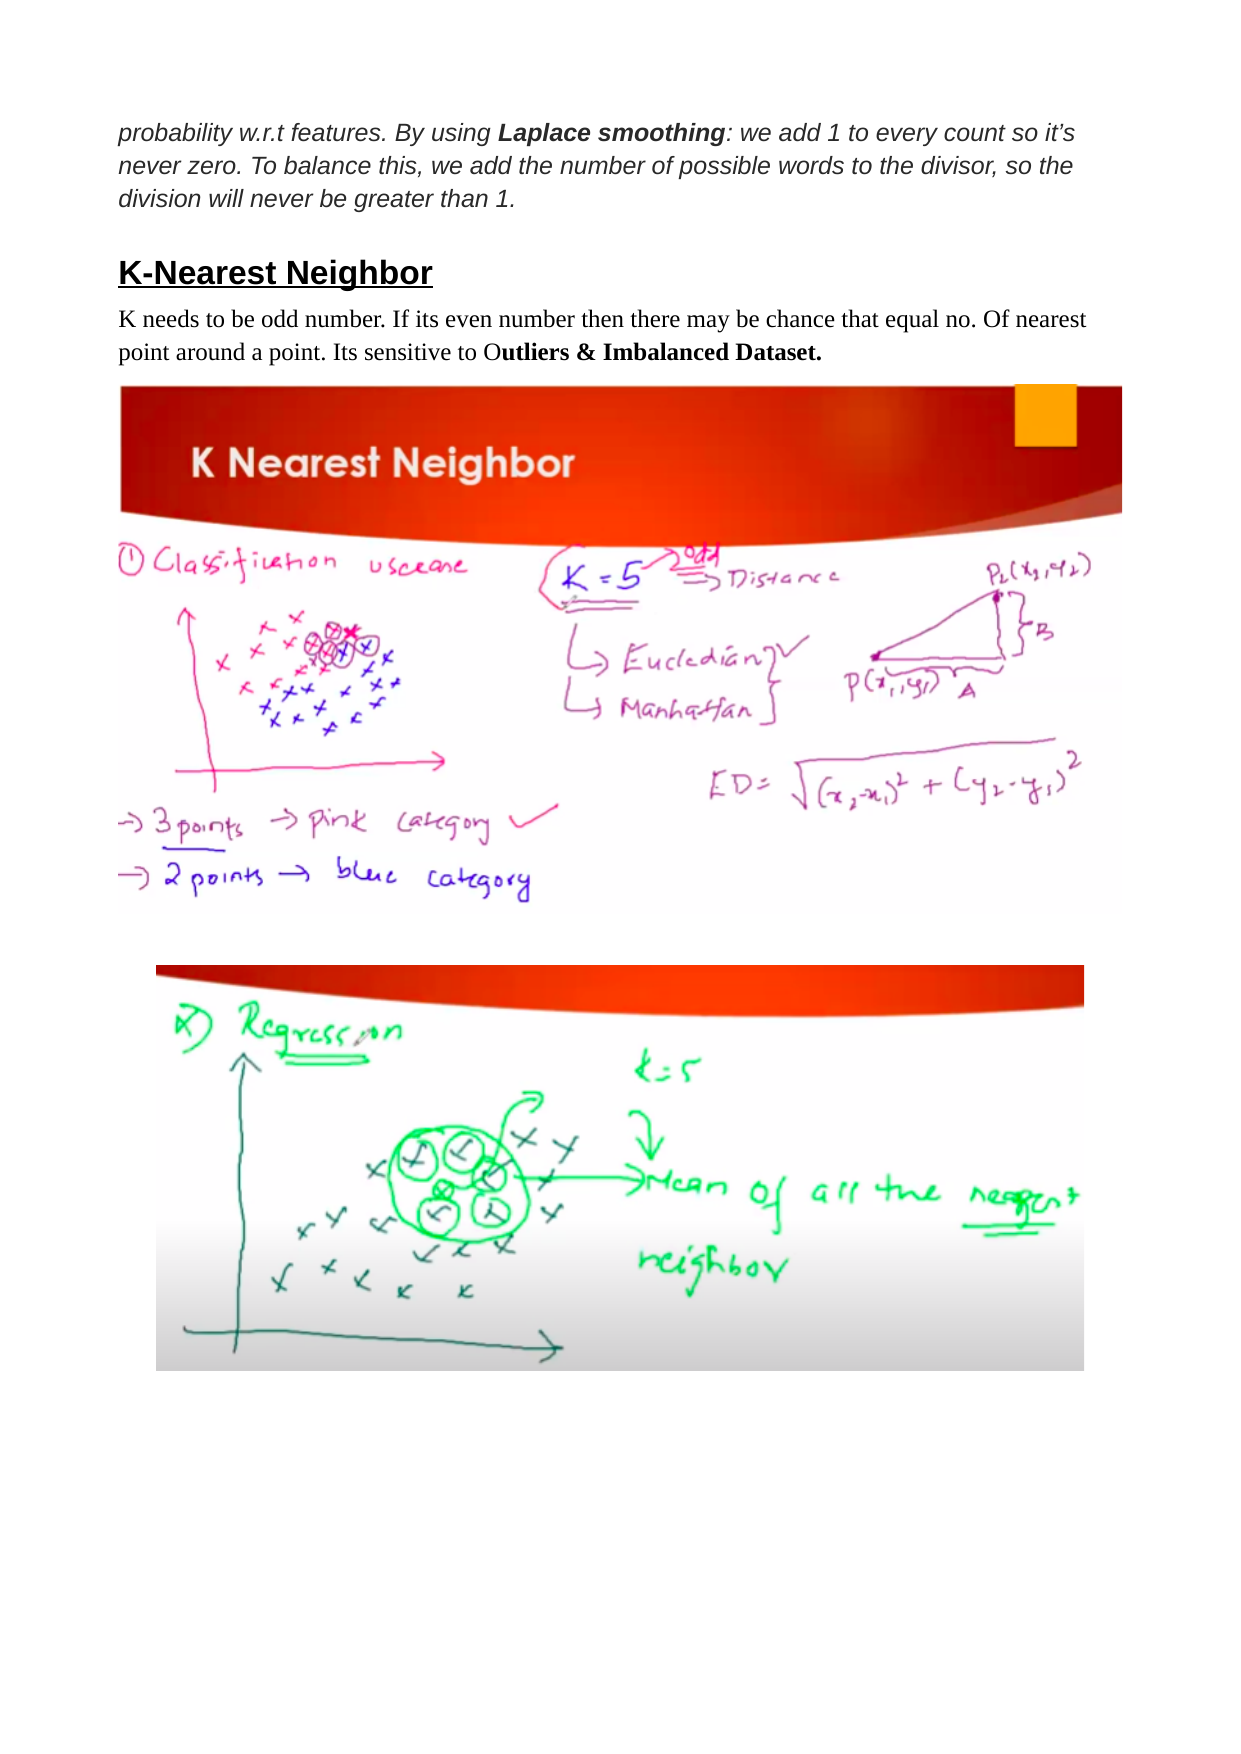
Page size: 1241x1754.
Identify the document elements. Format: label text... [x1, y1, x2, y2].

subtitle K-Nearest Neighbor [118, 253, 1122, 291]
picture [156, 965, 1085, 1371]
text probability w.r.t features. By using Laplace smoothing: we add 1 to every count so it’s never zero. To balance this, we add the number of possible words to the divisor, so the division will never be greater than 1. [118, 118, 1122, 213]
text K needs to be odd number. If its even number then there may be chance that equal no. Of nearest point around a point. Its sensitive to Outliers & Imbalanced Dataset. [118, 304, 1122, 366]
picture [118, 384, 1123, 914]
